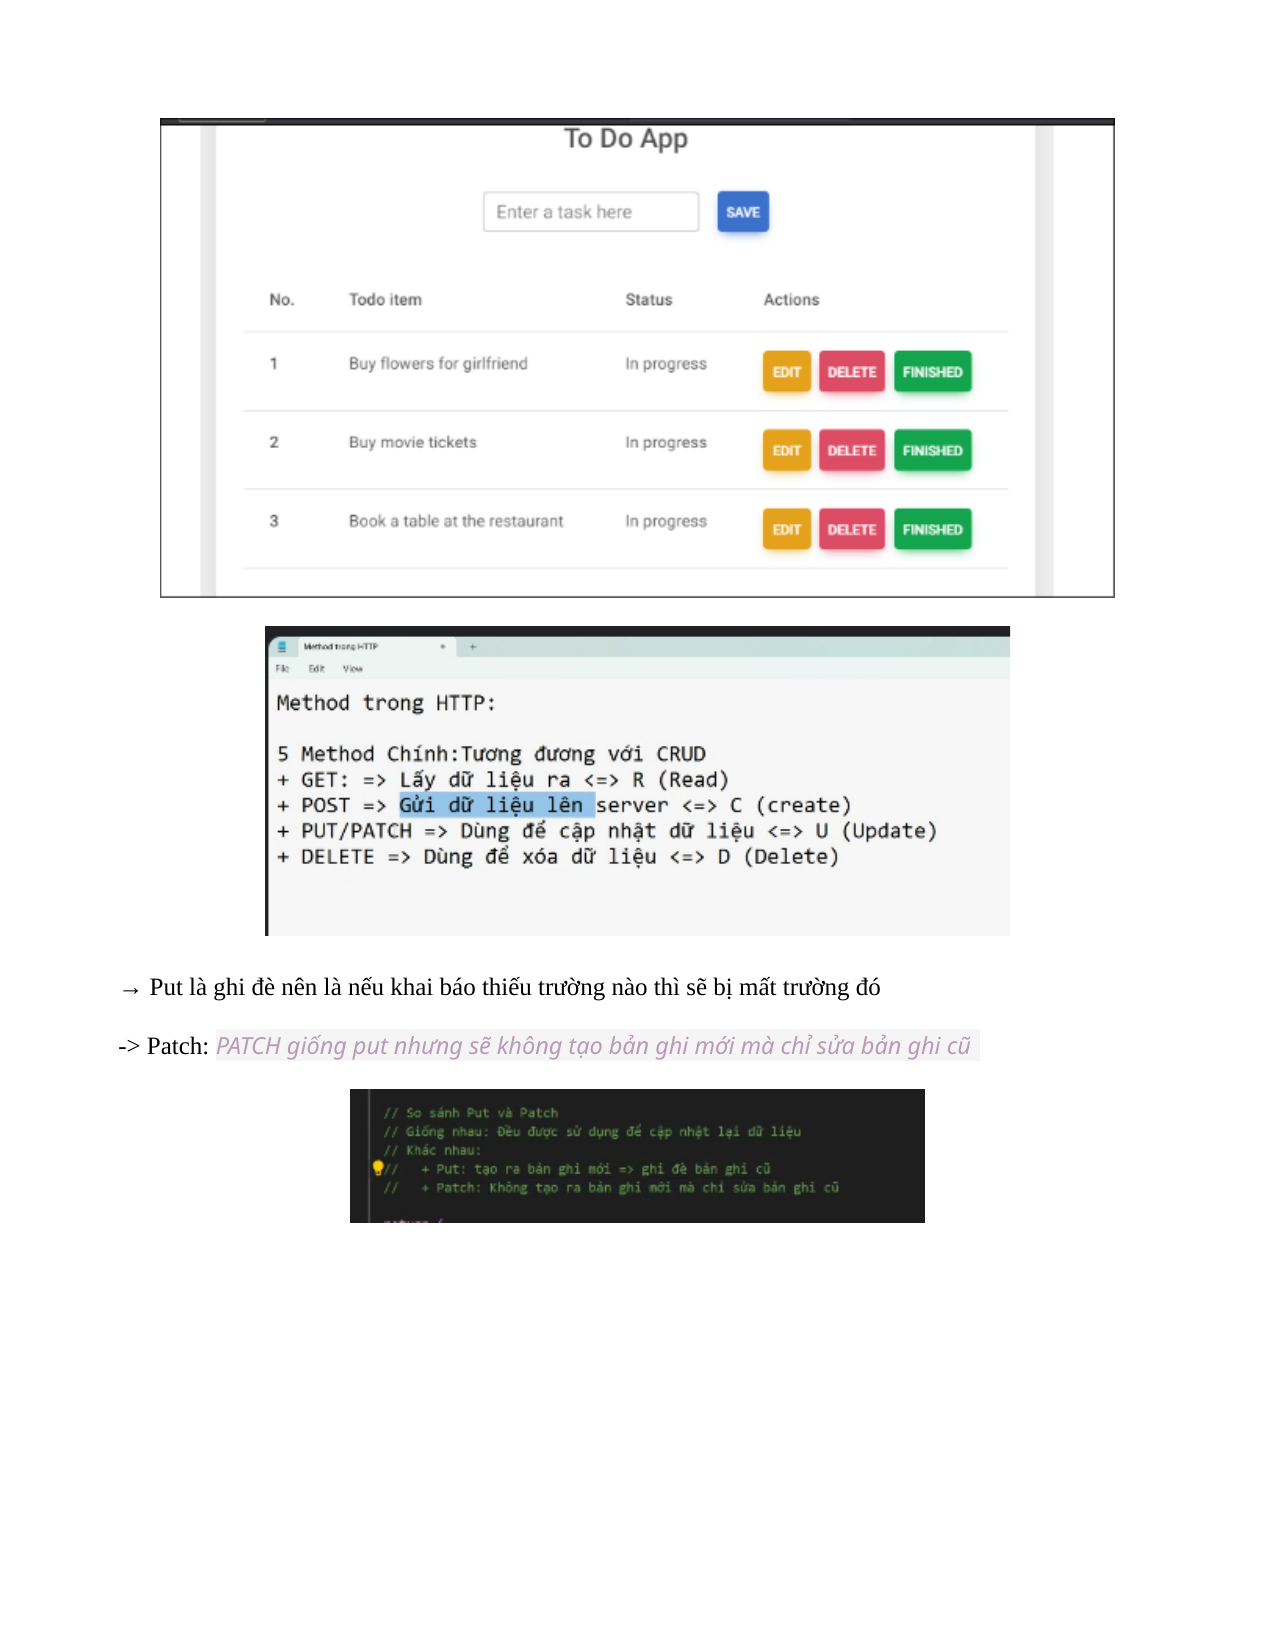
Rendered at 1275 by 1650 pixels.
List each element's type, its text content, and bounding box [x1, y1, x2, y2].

picture [265, 626, 1011, 936]
picture [160, 118, 1115, 598]
text -> Patch: PATCH giống put nhưng sẽ không tạo bản ghi mới mà chỉ sửa bản ghi cũ [118, 1029, 1157, 1061]
picture [350, 1089, 925, 1223]
text → Put là ghi đè nên là nếu khai báo thiếu trường nào thì sẽ bị mất trường đó [118, 972, 1157, 1000]
